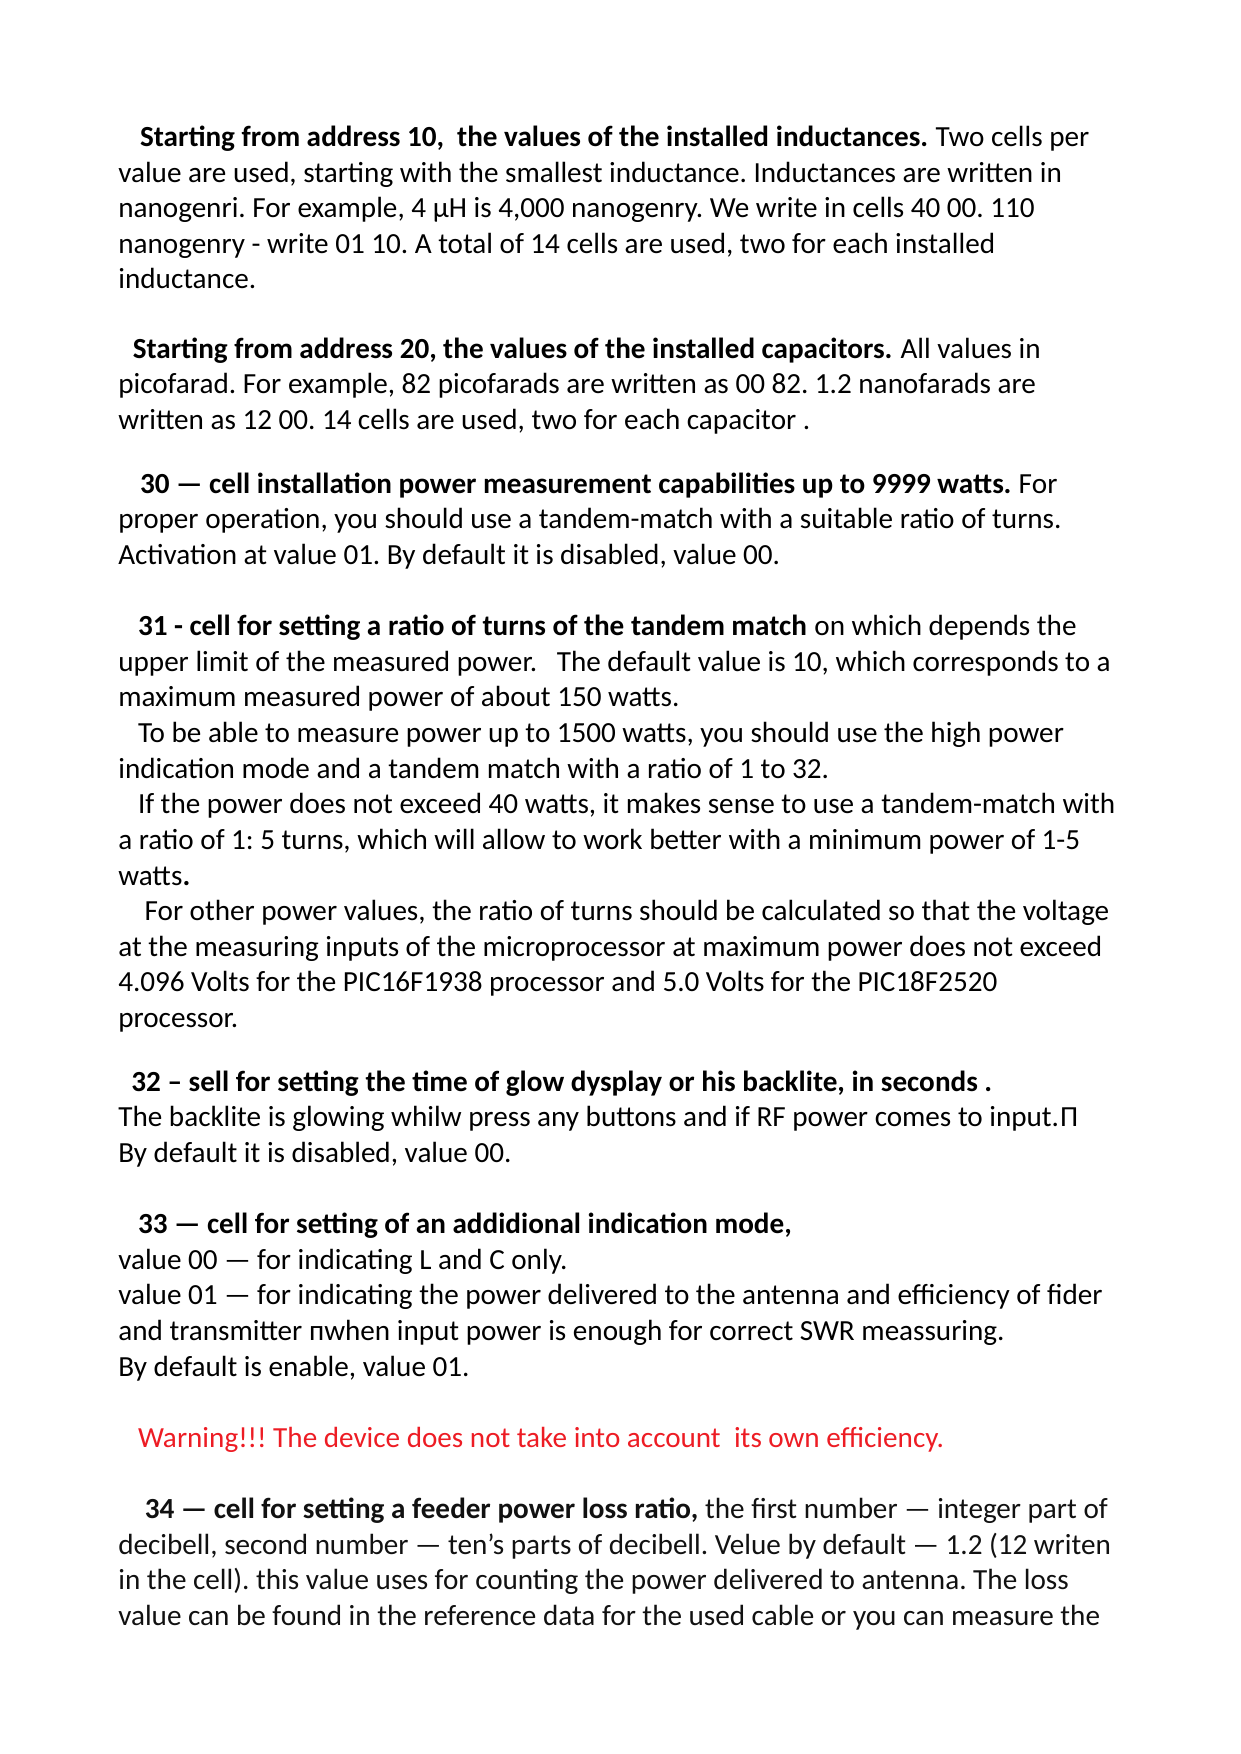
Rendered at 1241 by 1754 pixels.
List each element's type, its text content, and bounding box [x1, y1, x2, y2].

text 30 — cell installation power measurement capabilities up to 9999 watts. For proper operation, you should use a tandem-match with a suitable ratio of turns. Activation at value 01. By default it is disabled, value 00. [118, 465, 1122, 572]
text Warning!!! The device does not take into account its own efficiency. [118, 1383, 1122, 1454]
text To be able to measure power up to 1500 watts, you should use the high power indication mode and a tandem match with a ratio of 1 to 32. [118, 714, 1122, 785]
text The backlite is glowing whilw press any buttons and if RF power comes to input.П By default it is disabled, value 00. [118, 1098, 1122, 1169]
text By default is enable, value 01. [118, 1348, 1122, 1383]
text Starting from address 20, the values of the installed capacitors. All values in picofarad. For example, 82 picofarads are written as 00 82. 1.2 nanofarads are written as 12 00. 14 cells are used, two for each capacitor . [118, 330, 1122, 437]
text 32 – sell for setting the time of glow dysplay or his backlite, in seconds . [118, 1063, 1122, 1098]
text Starting from address 10, the values of the installed inductances. Two cells per value are used, starting with the smallest inductance. Inductances are written in nanogenri. For example, 4 μH is 4,000 nanogenry. We write in cells 40 00. 110 nanogenry - write 01 10. A total of 14 cells are used, two for each installed inductance. [118, 118, 1122, 296]
text value 01 — for indicating the power delivered to the antenna and efficiency of fider and transmitter пwhen input power is enough for correct SWR meassuring. [118, 1276, 1122, 1348]
text 31 - cell for setting a ratio of turns of the tandem match on which depends the upper limit of the measured power. The default value is 10, which corresponds to a maximum measured power of about 150 watts. [118, 607, 1122, 714]
text 34 — cell for setting a feeder power loss ratio, the first number — integer part of decibell, second number — ten’s parts of decibell. Velue by default — 1.2 (12 writen in the cell). this value uses for counting the power delivered to antenna. The loss value can be found in the reference data for the used cable or you can measure the [118, 1490, 1122, 1633]
text If the power does not exceed 40 watts, it makes sense to use a tandem-match with a ratio of 1: 5 turns, which will allow to work better with a minimum power of 1-5 watts. [118, 785, 1122, 892]
text 33 — cell for setting of an addidional indication mode, [118, 1205, 1122, 1241]
text value 00 — for indicating L and C only. [118, 1241, 1122, 1276]
text For other power values, the ratio of turns should be calculated so that the voltage at the measuring inputs of the microprocessor at maximum power does not exceed 4.096 Volts for the PIC16F1938 processor and 5.0 Volts for the PIC18F2520 processor. [118, 892, 1122, 1035]
